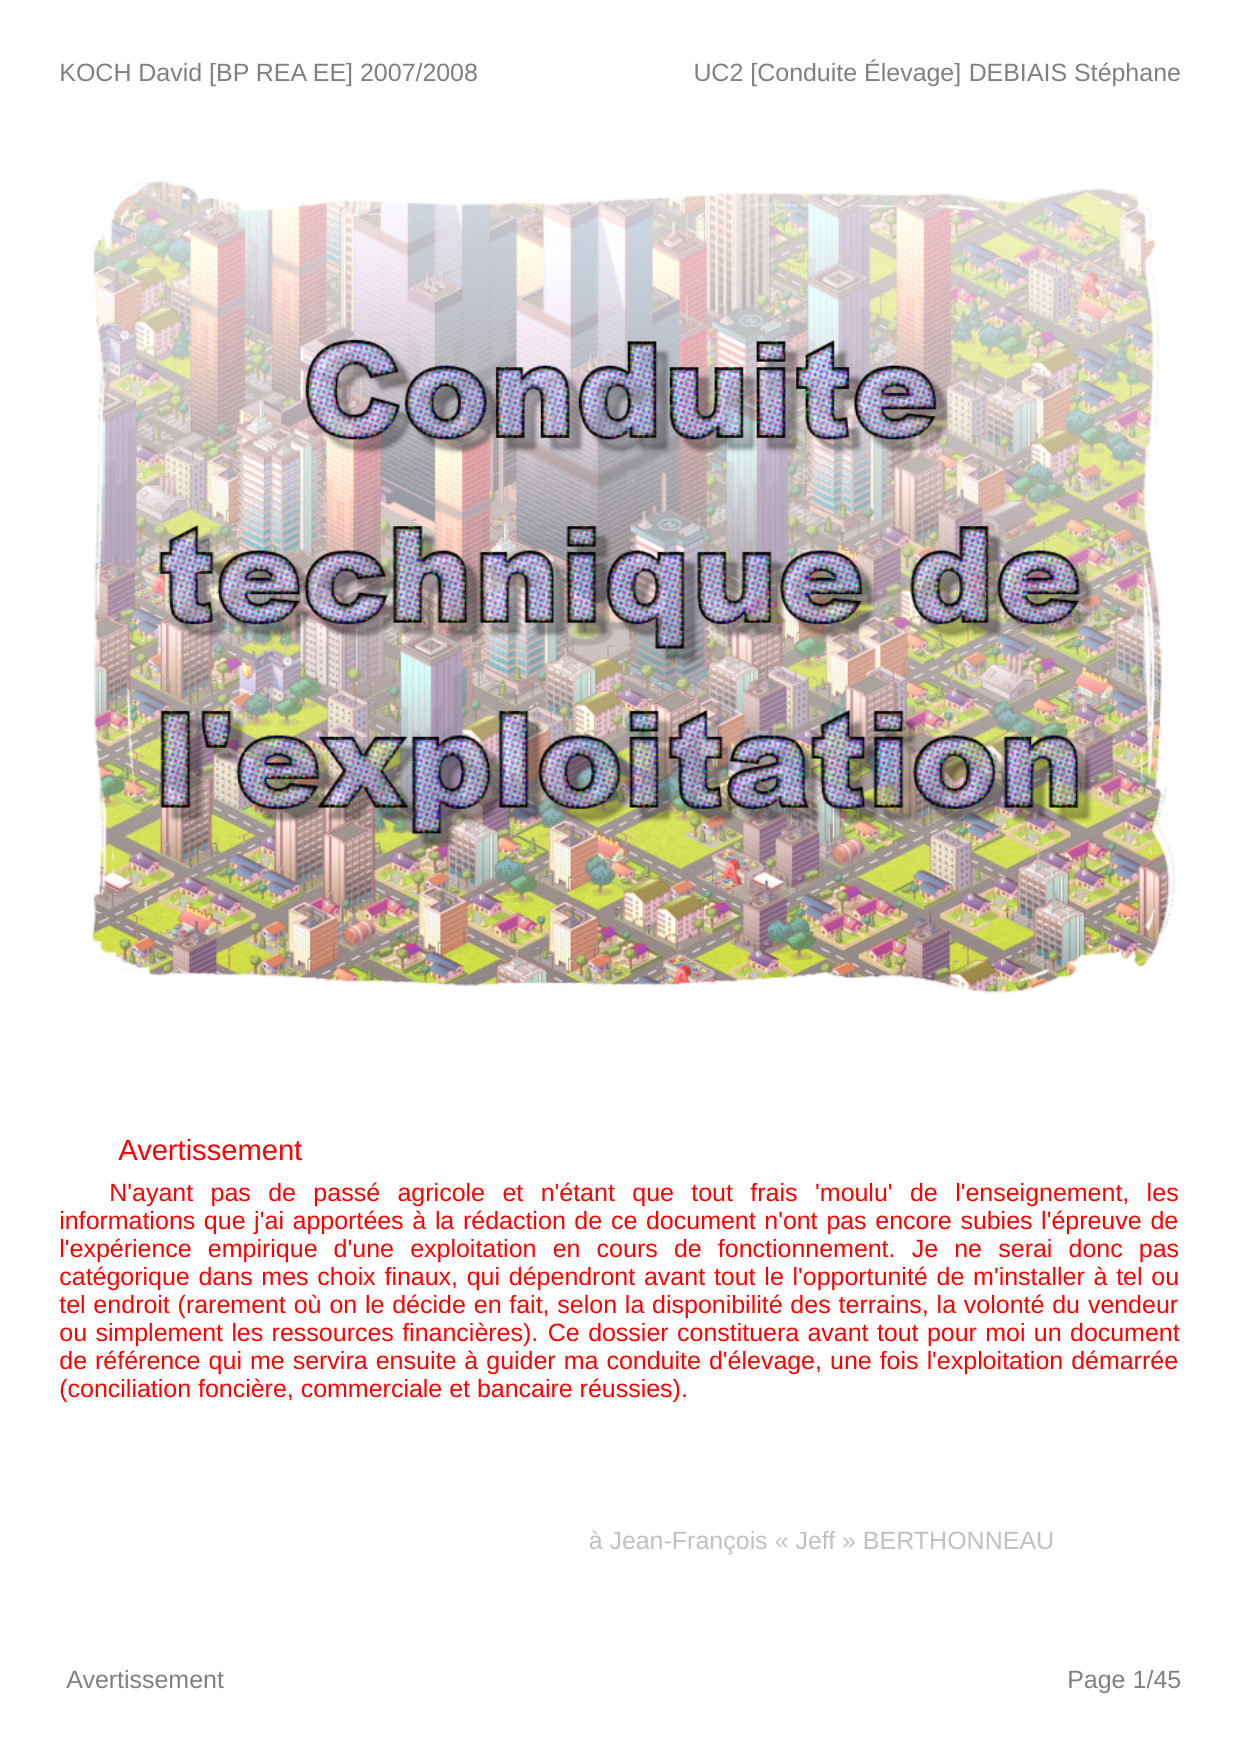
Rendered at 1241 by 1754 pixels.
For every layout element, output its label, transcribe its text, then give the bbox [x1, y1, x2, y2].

subtitle Avertissement [59, 1134, 1181, 1167]
text à Jean-François « Jeff » BERTHONNEAU [59, 1527, 1181, 1554]
text N'ayant pas de passé agricole et n'étant que tout frais 'moulu' de l'enseignement, les informations que j'ai apportées à la rédaction de ce document n'ont pas encore subies l'épreuve de l'expérience empirique d'une exploitation en cours de fonctionnement. Je ne serai donc pas catégorique dans mes choix finaux, qui dépendront avant tout le l'opportunité de m'installer à tel ou tel endroit (rarement où on le décide en fait, selon la disponibilité des terrains, la volonté du vendeur ou simplement les ressources financières). Ce dossier constituera avant tout pour moi un document de référence qui me servira ensuite à guider ma conduite d'élevage, une fois l'exploitation démarrée (conciliation foncière, commerciale et bancaire réussies). [59, 1179, 1181, 1402]
picture [59, 173, 1182, 998]
